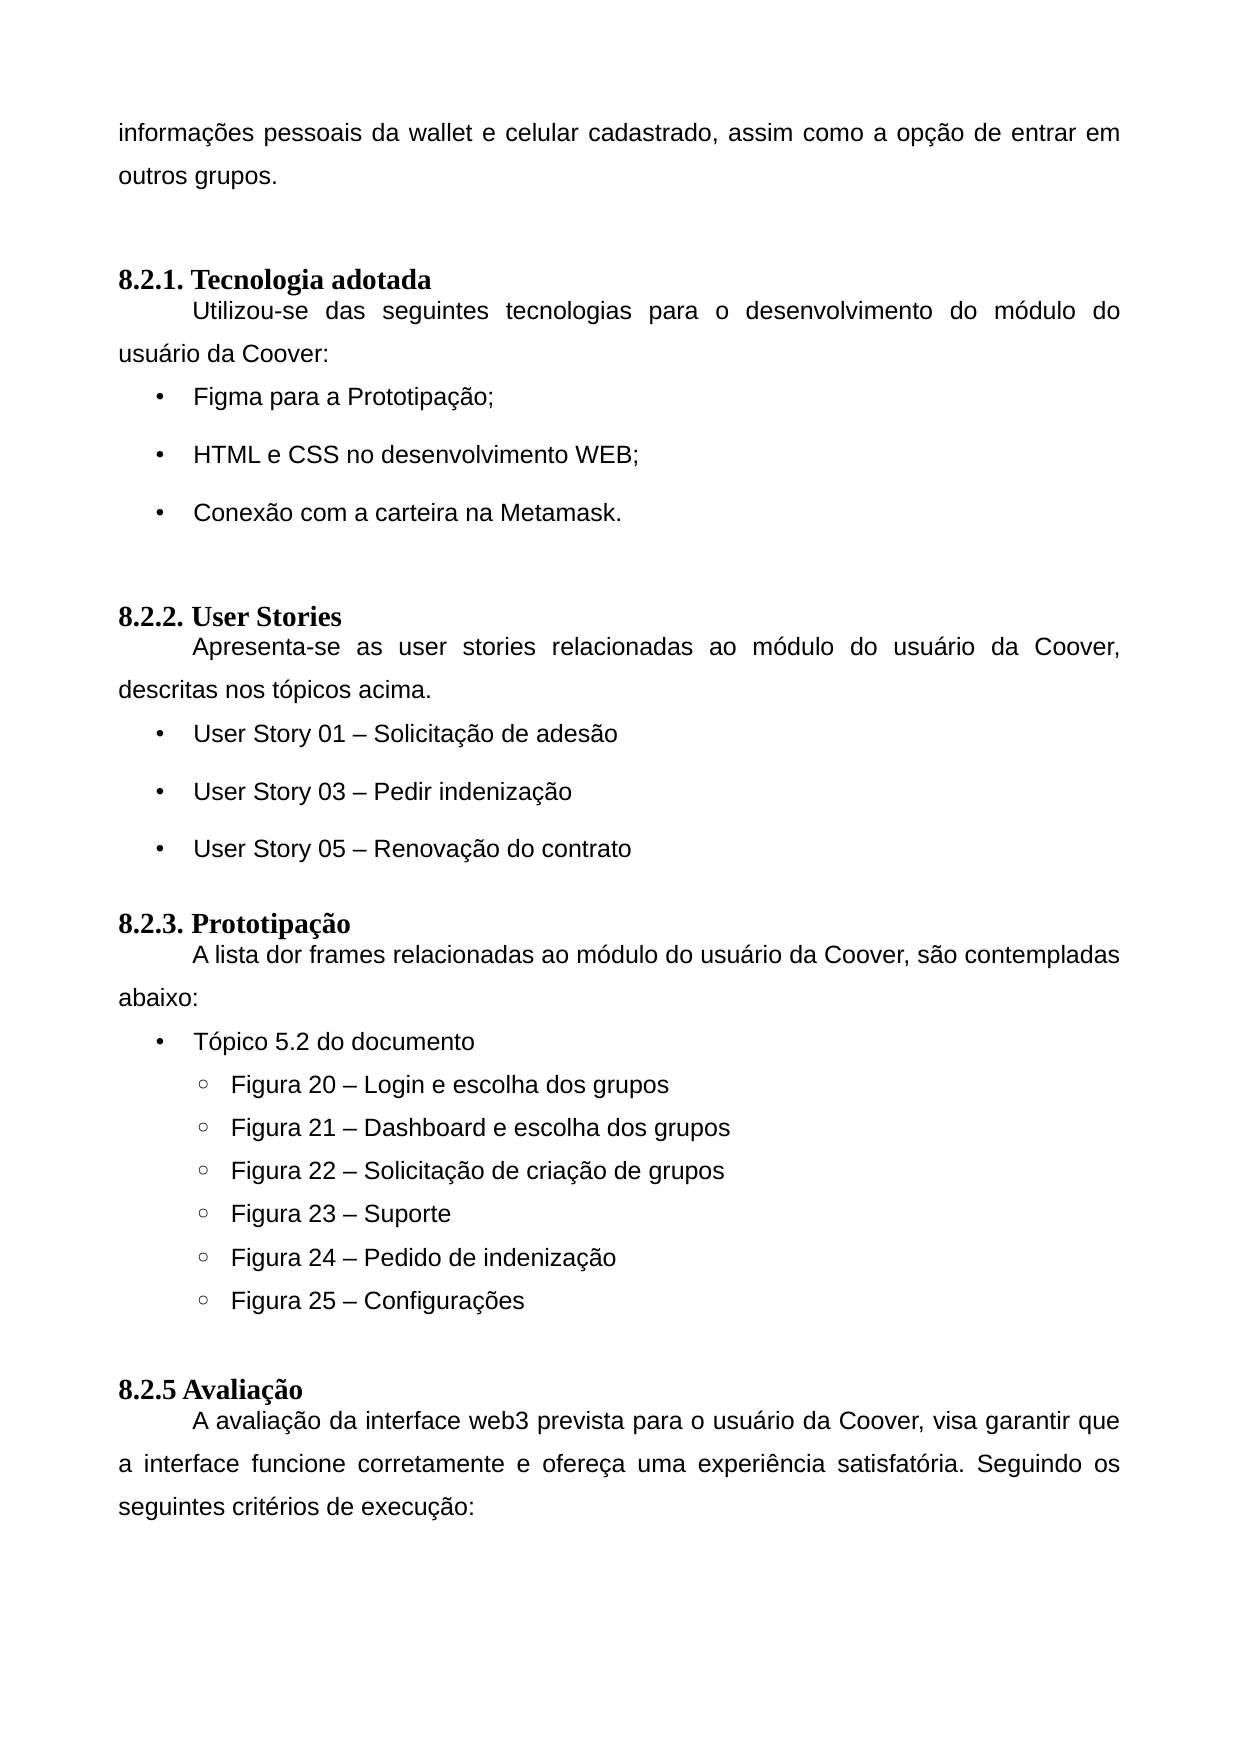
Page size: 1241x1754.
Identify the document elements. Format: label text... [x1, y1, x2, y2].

list User Story 03 – Pedir indenização [156, 776, 1122, 805]
subtitle 8.2.5 Avaliação [118, 1372, 1122, 1406]
list Figura 24 – Pedido de indenização [193, 1243, 1122, 1271]
list Figma para a Prototipação; [156, 382, 1122, 411]
list Figura 22 – Solicitação de criação de grupos [193, 1156, 1122, 1185]
text Apresenta-se as user stories relacionadas ao módulo do usuário da Coover, descritas nos tópicos acima. [118, 632, 1122, 704]
subtitle 8.2.3. Prototipação [118, 907, 1122, 940]
list Figura 23 – Suporte [193, 1199, 1122, 1228]
subtitle 8.2.2. User Stories [118, 599, 1122, 632]
text A avaliação da interface web3 prevista para o usuário da Coover, visa garantir que a interface funcione corretamente e ofereça uma experiência satisfatória. Seguindo os seguintes critérios de execução: [118, 1406, 1122, 1521]
list User Story 05 – Renovação do contrato [156, 834, 1122, 863]
list User Story 01 – Solicitação de adesão [156, 719, 1122, 747]
text informações pessoais da wallet e celular cadastrado, assim como a opção de entrar em outros grupos. [118, 118, 1122, 190]
list Figura 25 – Configurações [193, 1286, 1122, 1315]
list Figura 20 – Login e escolha dos grupos [193, 1070, 1122, 1098]
subtitle 8.2.1. Tecnologia adotada [118, 262, 1122, 296]
list Conexão com a carteira na Metamask. [156, 498, 1122, 527]
list Tópico 5.2 do documento [156, 1026, 1122, 1055]
list Figura 21 – Dashboard e escolha dos grupos [193, 1113, 1122, 1142]
list HTML e CSS no desenvolvimento WEB; [156, 440, 1122, 469]
text A lista dor frames relacionadas ao módulo do usuário da Coover, são contempladas abaixo: [118, 940, 1122, 1012]
text Utilizou-se das seguintes tecnologias para o desenvolvimento do módulo do usuário da Coover: [118, 296, 1122, 368]
